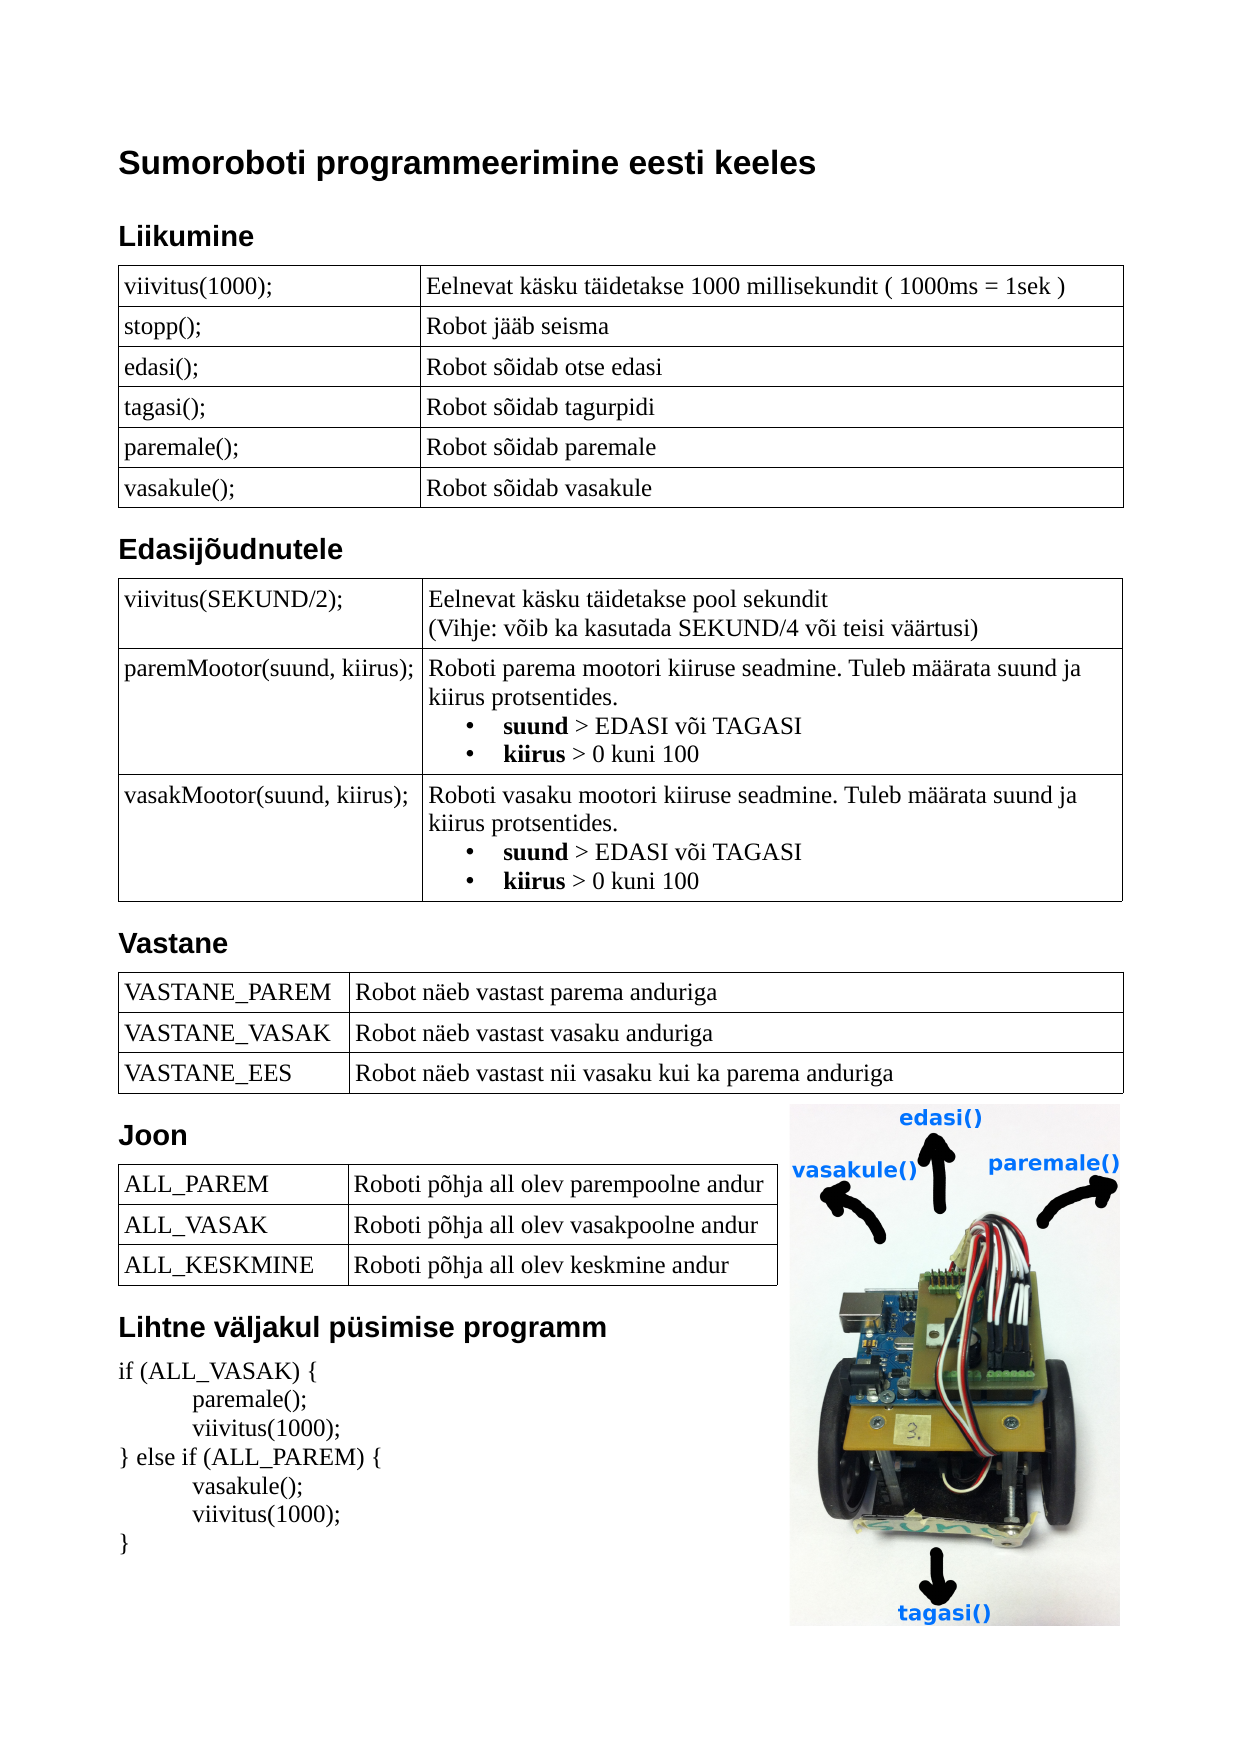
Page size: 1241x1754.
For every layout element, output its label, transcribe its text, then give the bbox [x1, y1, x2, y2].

table_cell VASTANE_EES [119, 1053, 349, 1093]
picture [789, 1104, 1120, 1626]
table_header ALL_PAREM [119, 1165, 348, 1204]
subtitle Lihtne väljakul püsimise programm [118, 1310, 789, 1343]
table_cell Roboti põhja all olev keskmine andur [349, 1245, 777, 1285]
table_cell vasakMootor(suund, kiirus); [119, 775, 422, 901]
table_header viivitus(SEKUND/2); [119, 579, 422, 647]
text viivitus(1000); [118, 1499, 789, 1528]
table_header Roboti põhja all olev parempoolne andur [349, 1165, 777, 1204]
table_cell Roboti vasaku mootori kiiruse seadmine. Tuleb määrata suund ja kiirus protsentides. suund > EDASI või TAGASI kiirus > 0 kuni 100 [423, 775, 1122, 901]
table_cell Robot sõidab vasakule [421, 468, 1123, 507]
subtitle Joon [118, 1118, 789, 1151]
table_cell stopp(); [119, 307, 420, 346]
table_cell Robot jääb seisma [421, 307, 1123, 346]
text viivitus(1000); [118, 1413, 789, 1442]
table_cell ALL_KESKMINE [119, 1245, 348, 1285]
text vasakule(); [118, 1471, 789, 1499]
table_cell paremale(); [119, 428, 420, 467]
table_cell Robot sõidab otse edasi [421, 347, 1123, 386]
table_cell Roboti põhja all olev vasakpoolne andur [349, 1205, 777, 1244]
table_cell Roboti parema mootori kiiruse seadmine. Tuleb määrata suund ja kiirus protsentides. suund > EDASI või TAGASI kiirus > 0 kuni 100 [423, 649, 1122, 774]
text } else if (ALL_PAREM) { [118, 1442, 789, 1471]
table_cell ALL_VASAK [119, 1205, 348, 1244]
text } [118, 1528, 789, 1557]
text if (ALL_VASAK) { [118, 1356, 789, 1384]
table_cell tagasi(); [119, 387, 420, 427]
table_cell vasakule(); [119, 468, 420, 507]
table_header Eelnevat käsku täidetakse pool sekundit (Vihje: võib ka kasutada SEKUND/4 või teisi väärtusi) [423, 579, 1122, 647]
subtitle Edasijõudnutele [118, 532, 1122, 566]
subtitle Vastane [118, 926, 1122, 959]
table_header viivitus(1000); [119, 266, 420, 306]
table_cell Robot sõidab tagurpidi [421, 387, 1123, 427]
subtitle Sumoroboti programmeerimine eesti keeles [118, 143, 1122, 182]
table_header Robot näeb vastast parema anduriga [350, 973, 1123, 1012]
text paremale(); [118, 1384, 789, 1413]
table_cell Robot sõidab paremale [421, 428, 1123, 467]
table_cell VASTANE_VASAK [119, 1013, 349, 1052]
table_header Eelnevat käsku täidetakse 1000 millisekundit ( 1000ms = 1sek ) [421, 266, 1123, 306]
table_cell edasi(); [119, 347, 420, 386]
table_cell Robot näeb vastast vasaku anduriga [350, 1013, 1123, 1052]
table_cell Robot näeb vastast nii vasaku kui ka parema anduriga [350, 1053, 1123, 1093]
table_header VASTANE_PAREM [119, 973, 349, 1012]
table_cell paremMootor(suund, kiirus); [119, 649, 422, 774]
subtitle Liikumine [118, 219, 1122, 253]
